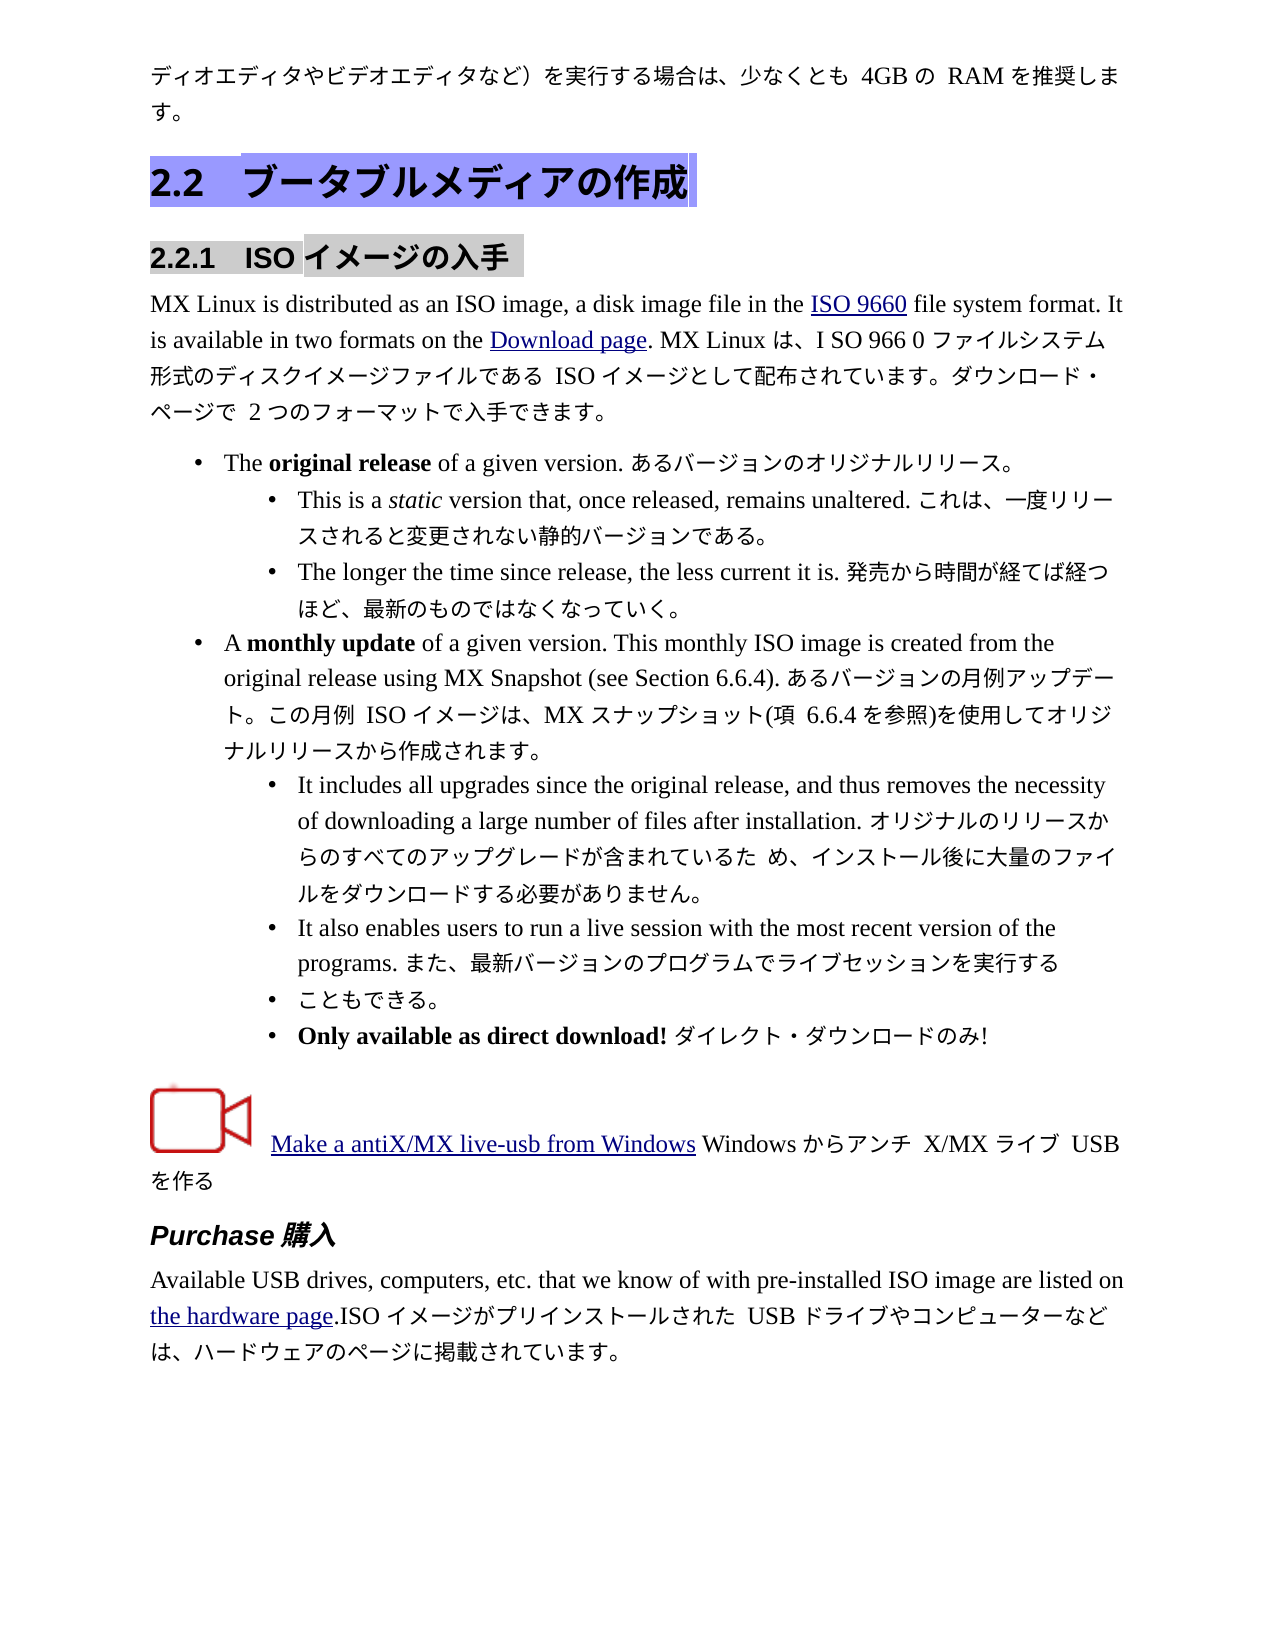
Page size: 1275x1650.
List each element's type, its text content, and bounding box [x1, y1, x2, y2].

text Make a antiX/MX live-usb from Windows Windows からアンチ X/MX ライブ USB を作る [150, 1070, 1125, 1196]
list It includes all upgrades since the original release, and thus removes the necessity of downloading a large number of files after installation. オリジナルのリリースからのすべてのアップグレードが含まれているた め、インストール後に大量のファイルをダウンロードする必要がありません。 [268, 771, 1125, 908]
list This is a static version that, once released, remains unaltered. これは、一度リリースされると変更されない静的バージョンである。 [268, 483, 1125, 551]
subtitle 2.2.1 ISO イメージの入手 [524, 234, 1125, 277]
list こともできる。 [268, 983, 1125, 1014]
picture [150, 1070, 252, 1153]
list Only available as direct download! ダイレクト・ダウンロードのみ! [268, 1019, 1125, 1051]
subtitle 2.2.1 ISO イメージの入手 [150, 234, 304, 277]
list A monthly update of a given version. This monthly ISO image is created from the original release using MX Snapshot (see Section 6.6.4). あるバージョンの月例アップデート。この月例 ISO イメージは、MX スナップショット(項 6.6.4 を参照)を使用してオリジナルリリースから作成されます。 [194, 628, 1125, 766]
subtitle Purchase購入 [150, 1213, 1125, 1253]
list The original release of a given version. あるバージョンのオリジナルリリース。 [194, 446, 1125, 478]
text ディオエディタやビデオエディタなど）を実行する場合は、少なくとも 4GB の RAM を推奨します。 [150, 59, 1125, 127]
text Available USB drives, computers, etc. that we know of with pre-installed ISO image are listed on the hardware page.ISO イメージがプリインストールされた USB ドライブやコンピューターなどは、ハードウェアのページに掲載されています。 [150, 1265, 1125, 1367]
subtitle 2.2 ブータブルメディアの作成 [697, 153, 1125, 207]
text MX Linux is distributed as an ISO image, a disk image file in the ISO 9660 file system format. It is available in two formats on the Download page. MX Linux は、I SO 966 0 ファイルシステム形式のディスクイメージファイルである ISO イメージとして配布されています。ダウンロード・ページで 2 つのフォーマットで入手できます。 [150, 289, 1125, 427]
list It also enables users to run a live session with the most recent version of the programs. また、最新バージョンのプログラムでライブセッションを実行する [268, 913, 1125, 978]
list The longer the time since release, the less current it is. 発売から時間が経てば経つほど、最新のものではなくなっていく。 [268, 555, 1125, 623]
